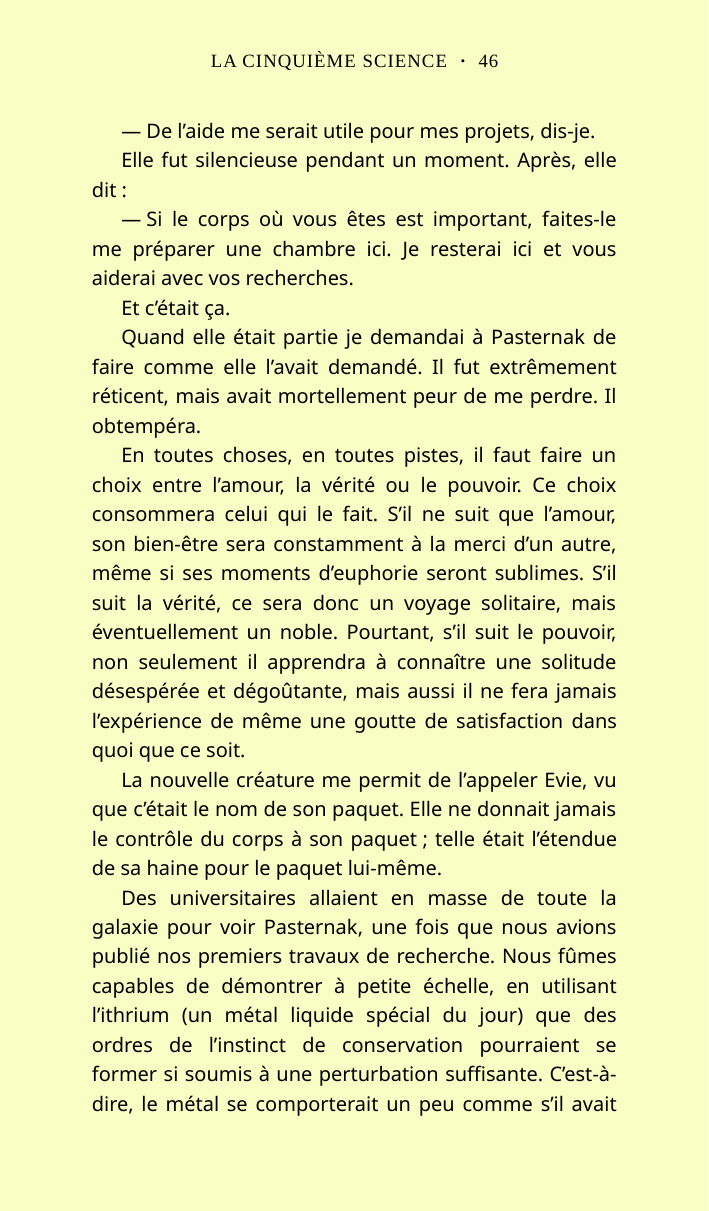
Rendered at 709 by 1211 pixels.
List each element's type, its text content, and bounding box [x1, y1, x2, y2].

text En toutes choses, en toutes pistes, il faut faire un choix entre l’amour, la vérité ou le pouvoir. Ce choix consommera celui qui le fait. S’il ne suit que l’amour, son bien-être sera constamment à la merci d’un autre, même si ses moments d’euphorie seront sublimes. S’il suit la vérité, ce sera donc un voyage solitaire, mais éventuellement un noble. Pourtant, s’il suit le pouvoir, non seulement il apprendra à connaître une solitude désespérée et dégoûtante, mais aussi il ne fera jamais l’expérience de même une goutte de satisfaction dans quoi que ce soit. [92, 439, 617, 763]
text Elle fut silencieuse pendant un moment. Après, elle dit : [92, 144, 617, 203]
text La nouvelle créature me permit de l’appeler Evie, vu que c’était le nom de son paquet. Elle ne donnait jamais le contrôle du corps à son paquet ; telle était l’étendue de sa haine pour le paquet lui-même. [92, 763, 617, 881]
text — De l’aide me serait utile pour mes projets, dis-je. [92, 115, 617, 144]
text Et c’était ça. [92, 292, 617, 321]
text Quand elle était partie je demandai à Pasternak de faire comme elle l’avait demandé. Il fut extrêmement réticent, mais avait mortellement peur de me perdre. Il obtempéra. [92, 321, 617, 439]
text — Si le corps où vous êtes est important, faites-le me préparer une chambre ici. Je resterai ici et vous aiderai avec vos recherches. [92, 203, 617, 292]
text Des universitaires allaient en masse de toute la galaxie pour voir Pasternak, une fois que nous avions publié nos premiers travaux de recherche. Nous fûmes capables de démontrer à petite échelle, en utilisant l’ithrium (un métal liquide spécial du jour) que des ordres de l’instinct de conservation pourraient se former si soumis à une perturbation suffisante. C’est-à-dire, le métal se comporterait un peu comme s’il avait [92, 881, 617, 1117]
